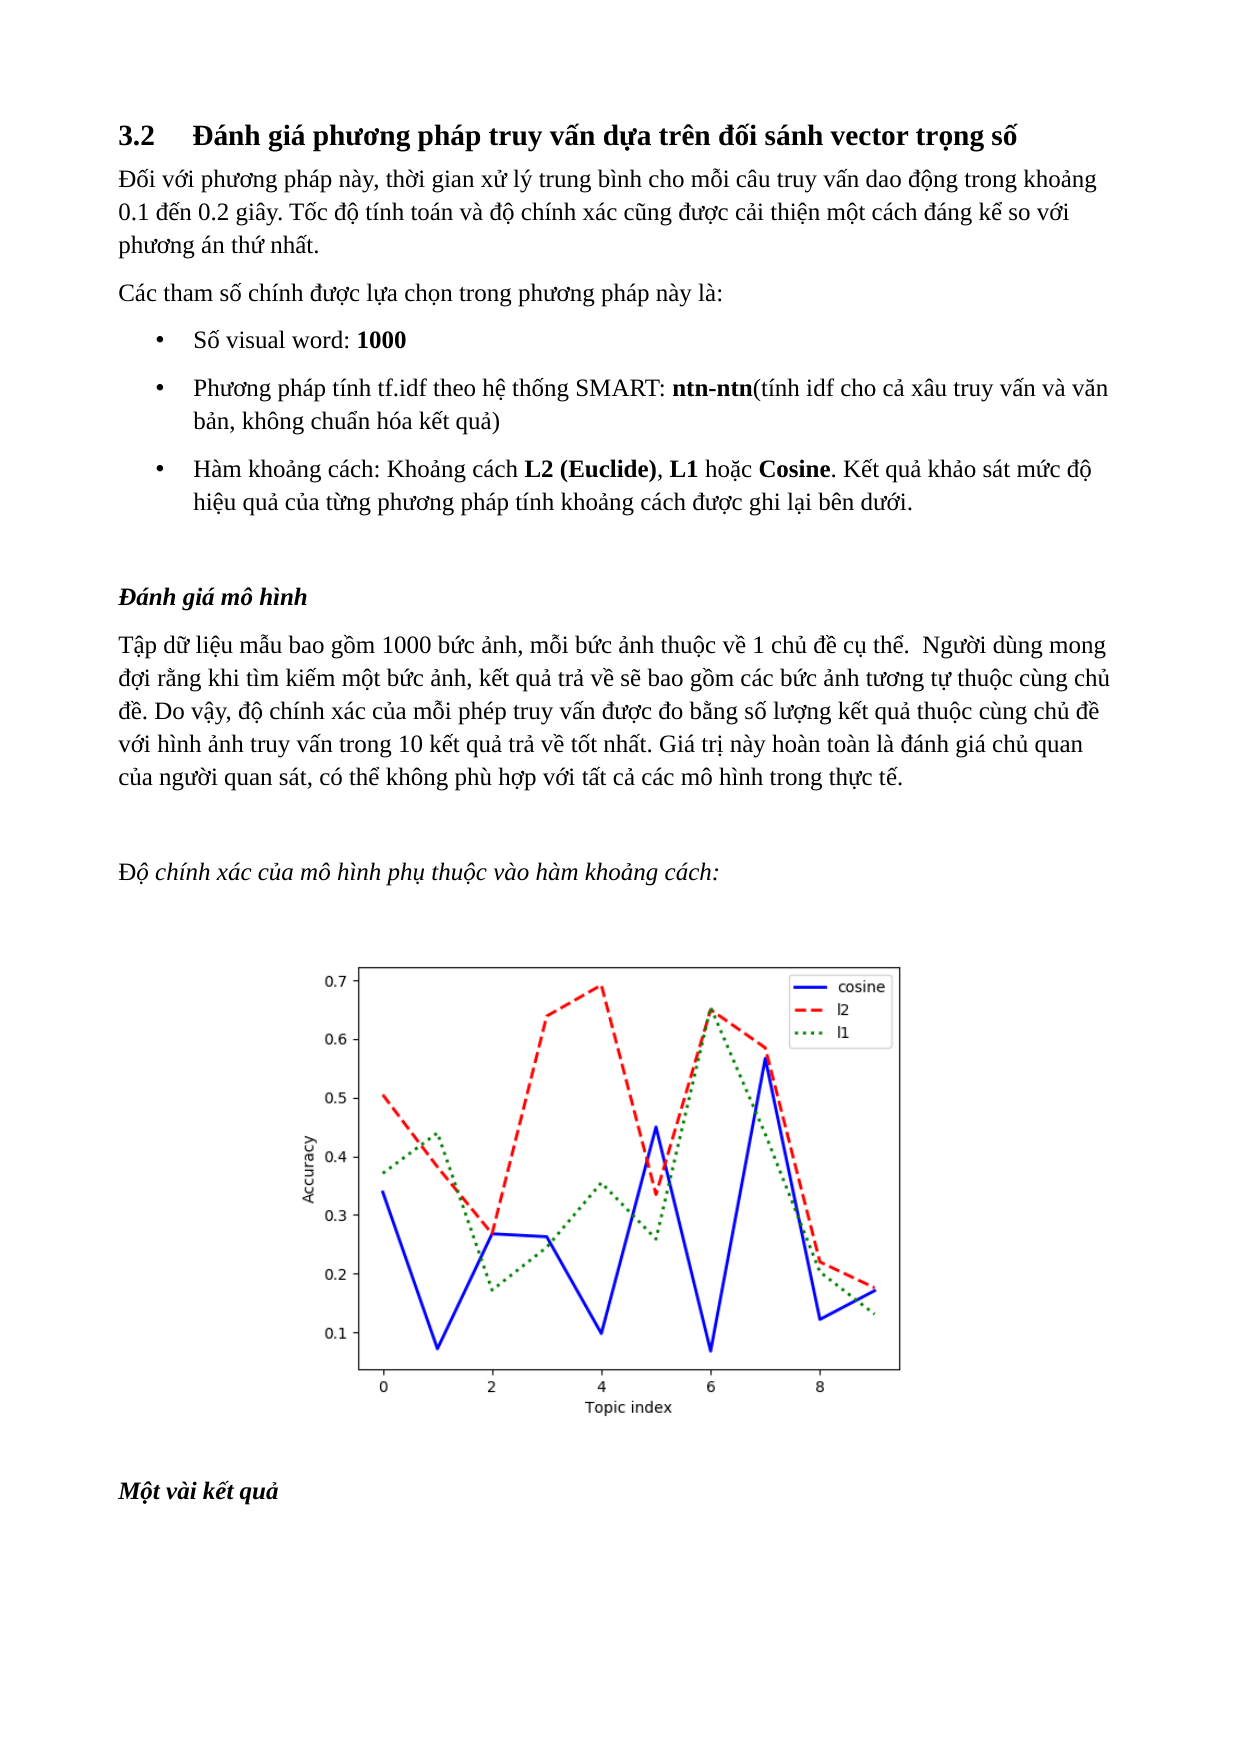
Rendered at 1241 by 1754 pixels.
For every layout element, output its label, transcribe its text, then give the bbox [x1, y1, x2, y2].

list Số visual word: 1000 [156, 326, 1122, 354]
text Đối với phương pháp này, thời gian xử lý trung bình cho mỗi câu truy vấn dao động trong khoảng 0.1 đến 0.2 giây. Tốc độ tính toán và độ chính xác cũng được cải thiện một cách đáng kể so với phương án thứ nhất. [118, 164, 1122, 259]
text Đánh giá mô hình [118, 582, 1122, 611]
picture [271, 904, 969, 1427]
text Tập dữ liệu mẫu bao gồm 1000 bức ảnh, mỗi bức ảnh thuộc về 1 chủ đề cụ thể. Người dùng mong đợi rằng khi tìm kiếm một bức ảnh, kết quả trả về sẽ bao gồm các bức ảnh tương tự thuộc cùng chủ đề. Do vậy, độ chính xác của mỗi phép truy vấn được đo bằng số lượng kết quả thuộc cùng chủ đề với hình ảnh truy vấn trong 10 kết quả trả về tốt nhất. Giá trị này hoàn toàn là đánh giá chủ quan của người quan sát, có thể không phù hợp với tất cả các mô hình trong thực tế. [118, 630, 1122, 791]
subtitle Đánh giá phương pháp truy vấn dựa trên đối sánh vector trọng số [118, 118, 1122, 152]
text Độ chính xác của mô hình phụ thuộc vào hàm khoảng cách: [118, 857, 1122, 886]
text Các tham số chính được lựa chọn trong phương pháp này là: [118, 278, 1122, 307]
list Hàm khoảng cách: Khoảng cách L2 (Euclide), L1 hoặc Cosine. Kết quả khảo sát mức độ hiệu quả của từng phương pháp tính khoảng cách được ghi lại bên dưới. [156, 454, 1122, 516]
list Phương pháp tính tf.idf theo hệ thống SMART: ntn-ntn(tính idf cho cả xâu truy vấn và văn bản, không chuẩn hóa kết quả) [156, 373, 1122, 435]
text Một vài kết quả [118, 1476, 1122, 1504]
